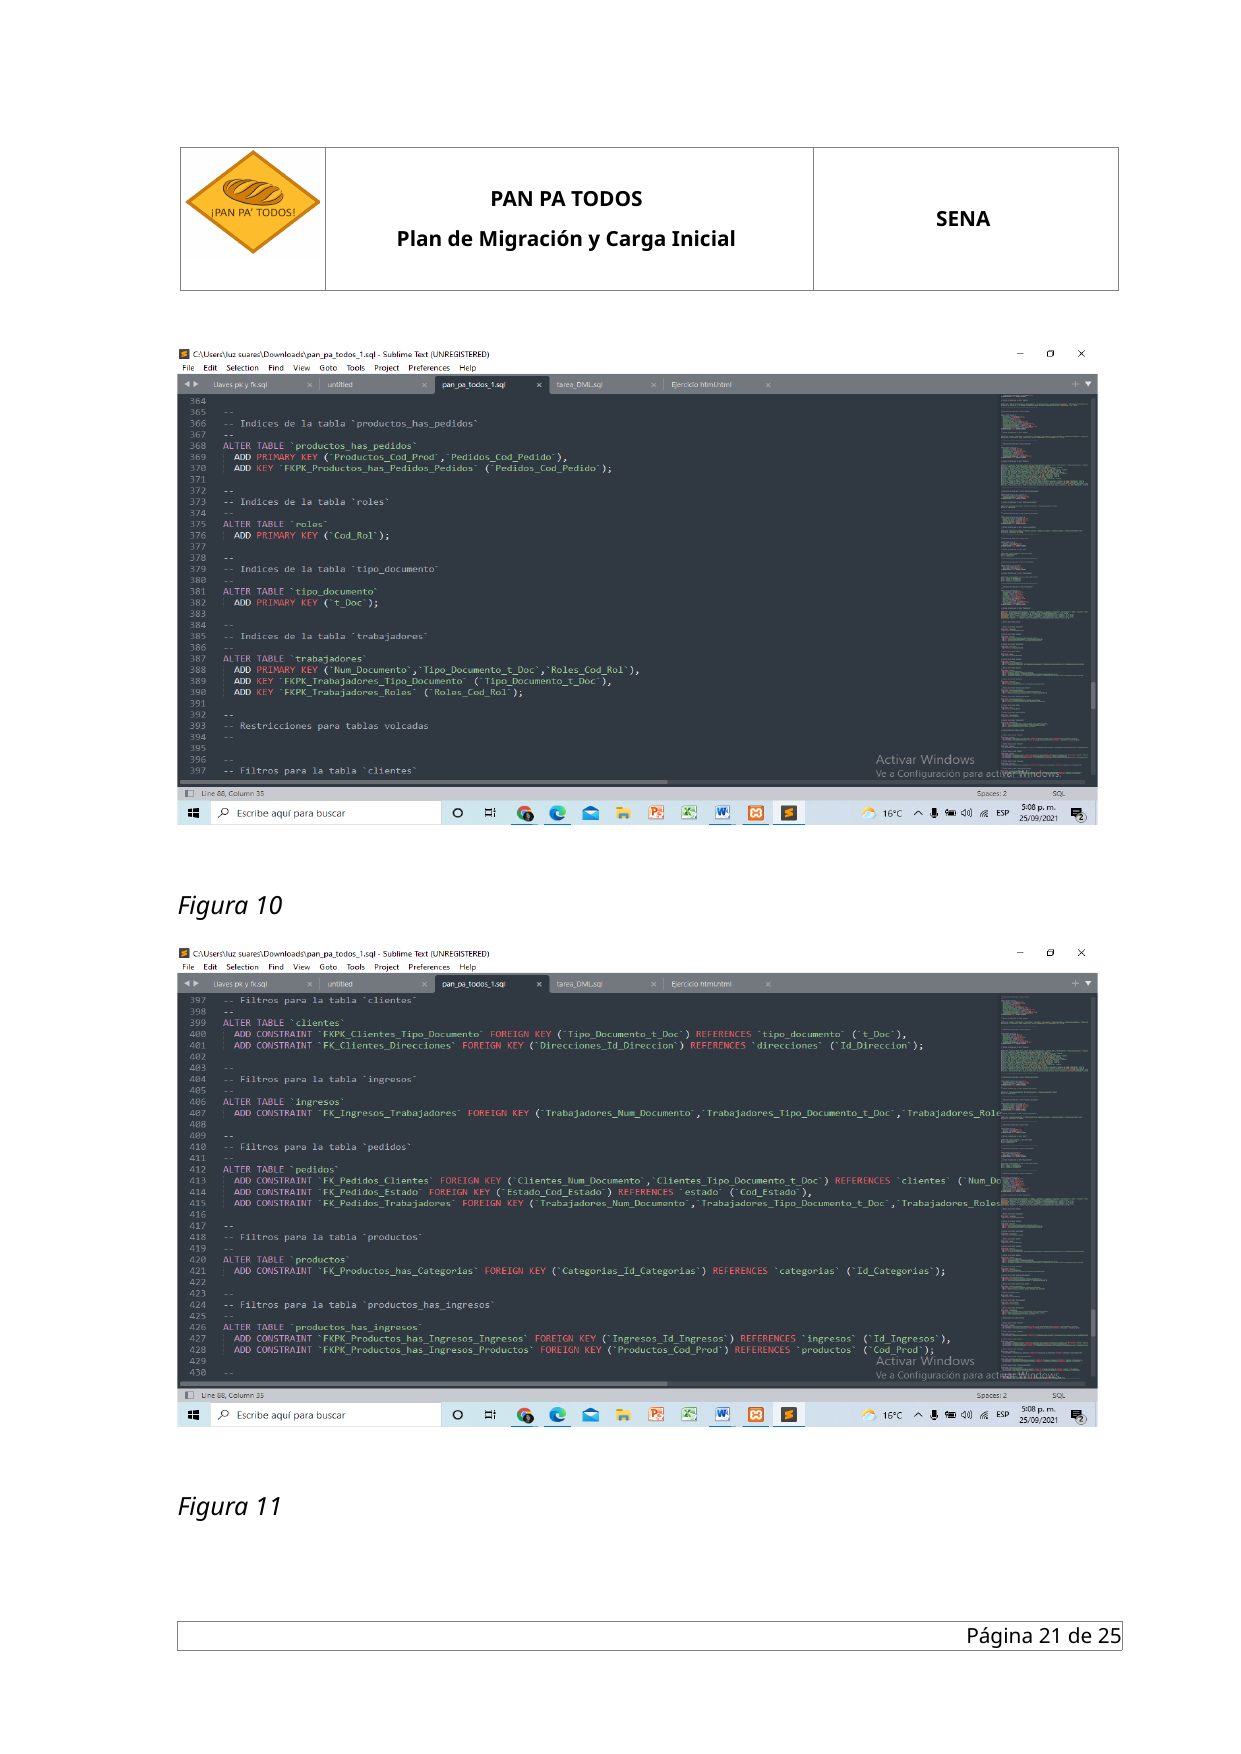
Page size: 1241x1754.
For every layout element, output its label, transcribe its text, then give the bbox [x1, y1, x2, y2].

text Figura 10 [177, 887, 1122, 921]
text Figura 11 [177, 1489, 1122, 1523]
